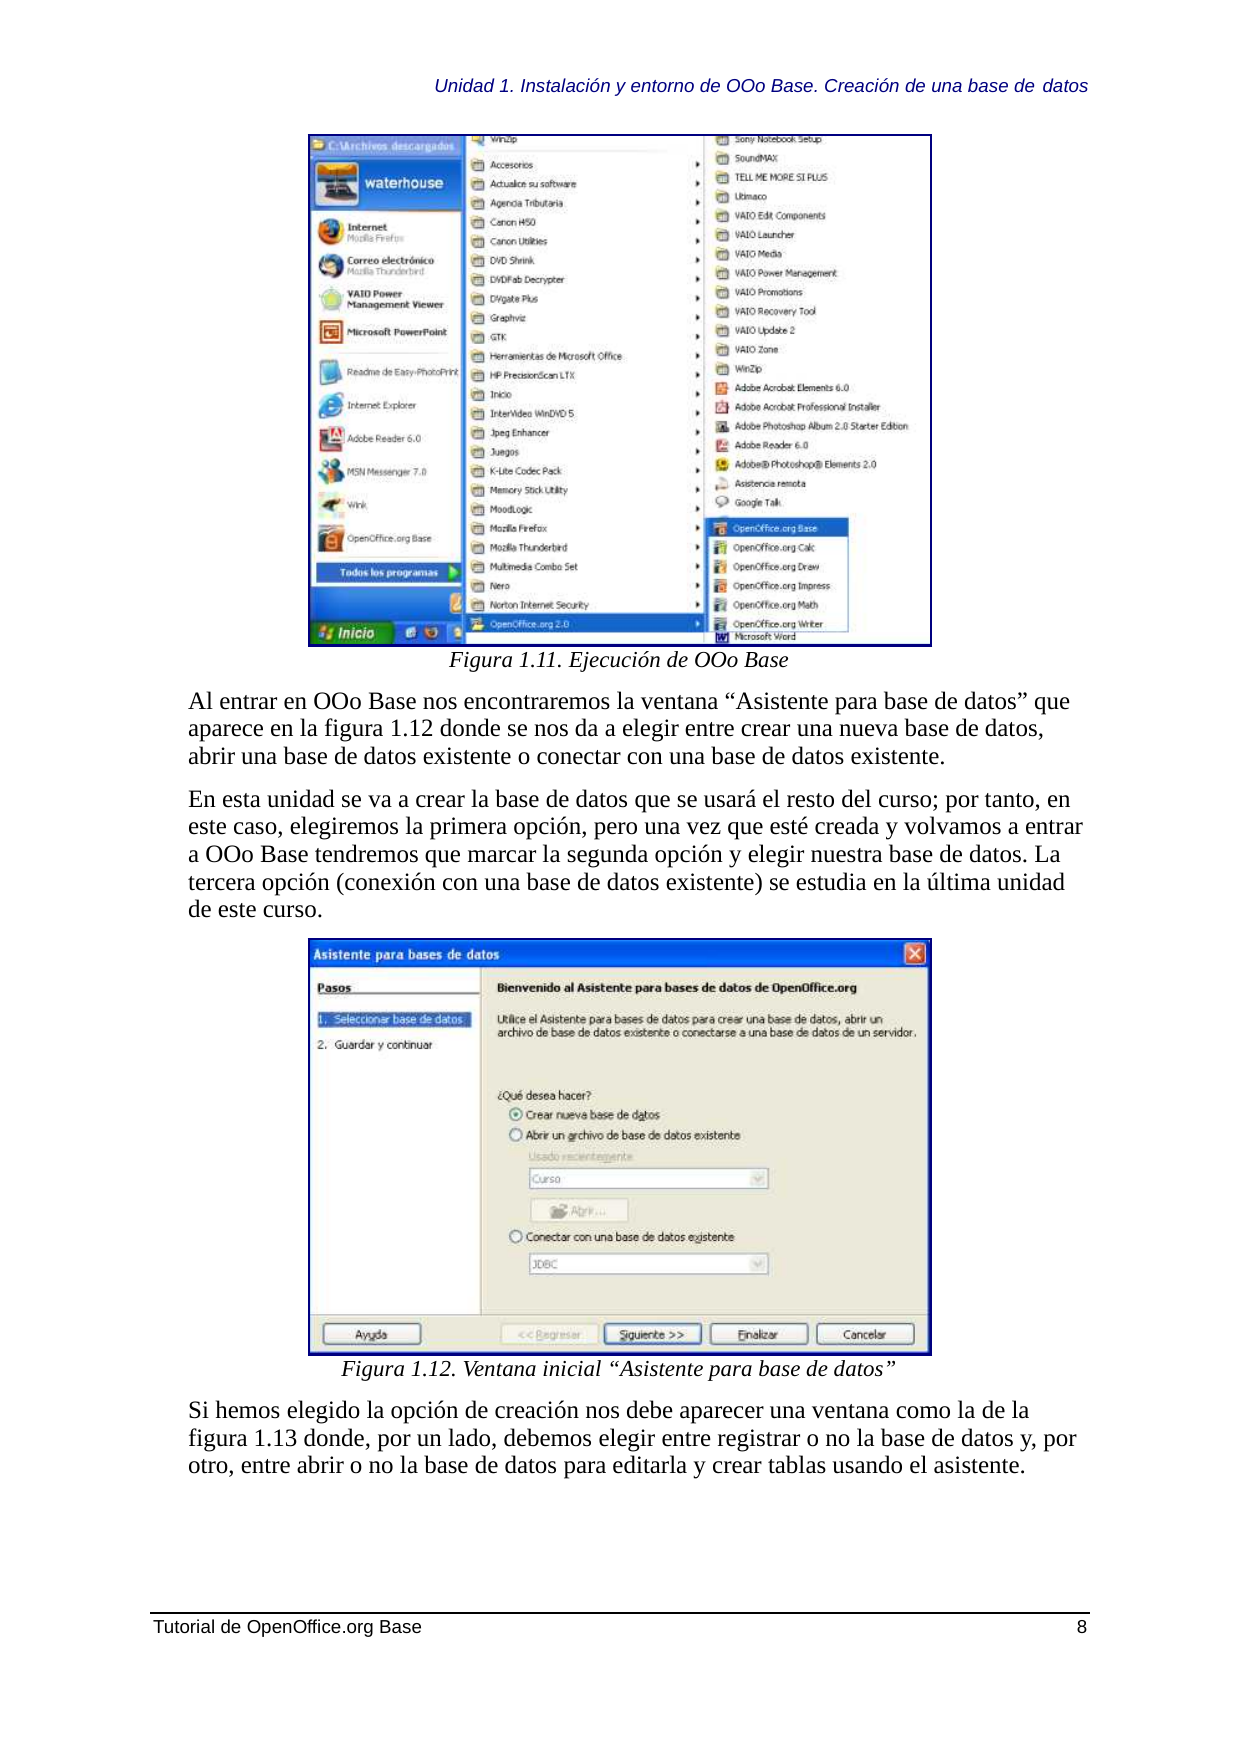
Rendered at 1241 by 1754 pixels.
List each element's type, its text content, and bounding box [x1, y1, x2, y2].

picture [310, 940, 930, 1353]
text En esta unidad se va a crear la base de datos que se usará el resto del curso; por tanto, en este caso, elegiremos la primera opción, pero una vez que esté creada y volvamos a entrar a OOo Base tendremos que marcar la segunda opción y elegir nuestra base de datos. La tercera opción (conexión con una base de datos existente) se estudia en la última unidad de este curso. [188, 785, 1090, 923]
text Si hemos elegido la opción de creación nos debe aparecer una ventana como la de la figura 1.13 donde, por un lado, debemos elegir entre registrar o no la base de datos y, por otro, entre abrir o no la base de datos para editarla y crear tablas usando el asistente. [188, 1396, 1090, 1479]
text Al entrar en OOo Base nos encontraremos la ventana “Asistente para base de datos” que aparece en la figura 1.12 donde se nos da a elegir entre crear una nueva base de datos, abrir una base de datos existente o conectar con una base de datos existente. [188, 687, 1090, 770]
picture [310, 136, 930, 644]
text Figura 1.12. Ventana inicial “Asistente para base de datos” [150, 938, 1090, 1381]
text Figura 1.11. Ejecución de OOo Base [150, 134, 1090, 672]
